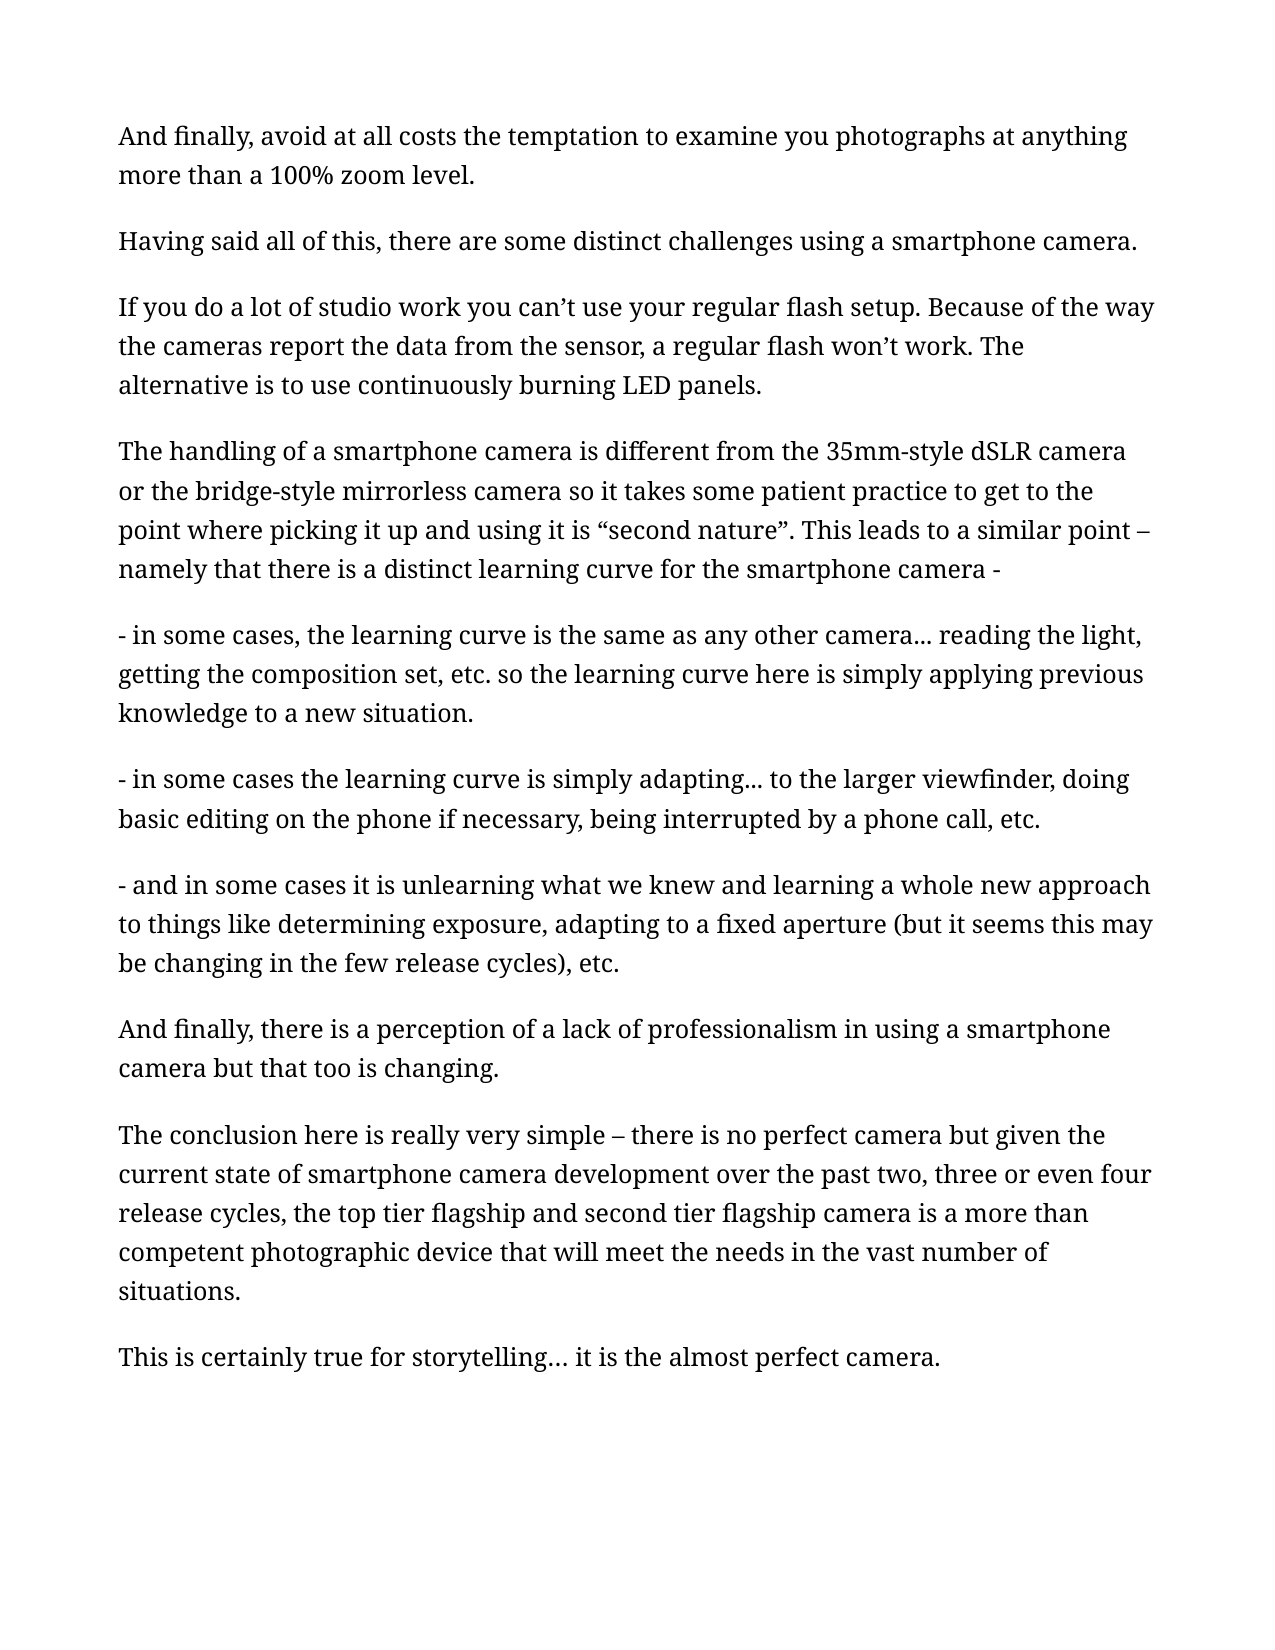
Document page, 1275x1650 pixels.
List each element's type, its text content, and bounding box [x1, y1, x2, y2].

text And finally, avoid at all costs the temptation to examine you photographs at anything more than a 100% zoom level. [118, 118, 1157, 191]
text The conclusion here is really very simple – there is no perfect camera but given the current state of smartphone camera development over the past two, three or even four release cycles, the top tier flagship and second tier flagship camera is a more than competent photographic device that will meet the needs in the vast number of situations. [118, 1117, 1157, 1308]
text Having said all of this, there are some distinct challenges using a smartphone camera. [118, 223, 1157, 257]
text The handling of a smartphone camera is different from the 35mm-style dSLR camera or the bridge-style mirrorless camera so it takes some patient practice to get to the point where picking it up and using it is “second nature”. This leads to a similar point – namely that there is a distinct learning curve for the smartphone camera - [118, 434, 1157, 586]
text - in some cases the learning curve is simply adapting... to the larger viewfinder, doing basic editing on the phone if necessary, being interrupted by a phone call, etc. [118, 762, 1157, 835]
text And finally, there is a perception of a lack of professionalism in using a smartphone camera but that too is changing. [118, 1012, 1157, 1085]
text This is certainly true for storytelling… it is the almost perfect camera. [118, 1340, 1157, 1374]
text - in some cases, the learning curve is the same as any other camera... reading the light, getting the composition set, etc. so the learning curve here is simply applying previous knowledge to a new situation. [118, 618, 1157, 730]
text - and in some cases it is unlearning what we knew and learning a whole new approach to things like determining exposure, adapting to a fixed aperture (but it seems this may be changing in the few release cycles), etc. [118, 867, 1157, 980]
text If you do a lot of studio work you can’t use your regular flash setup. Because of the way the cameras report the data from the sensor, a regular flash won’t work. The alternative is to use continuously burning LED panels. [118, 289, 1157, 402]
